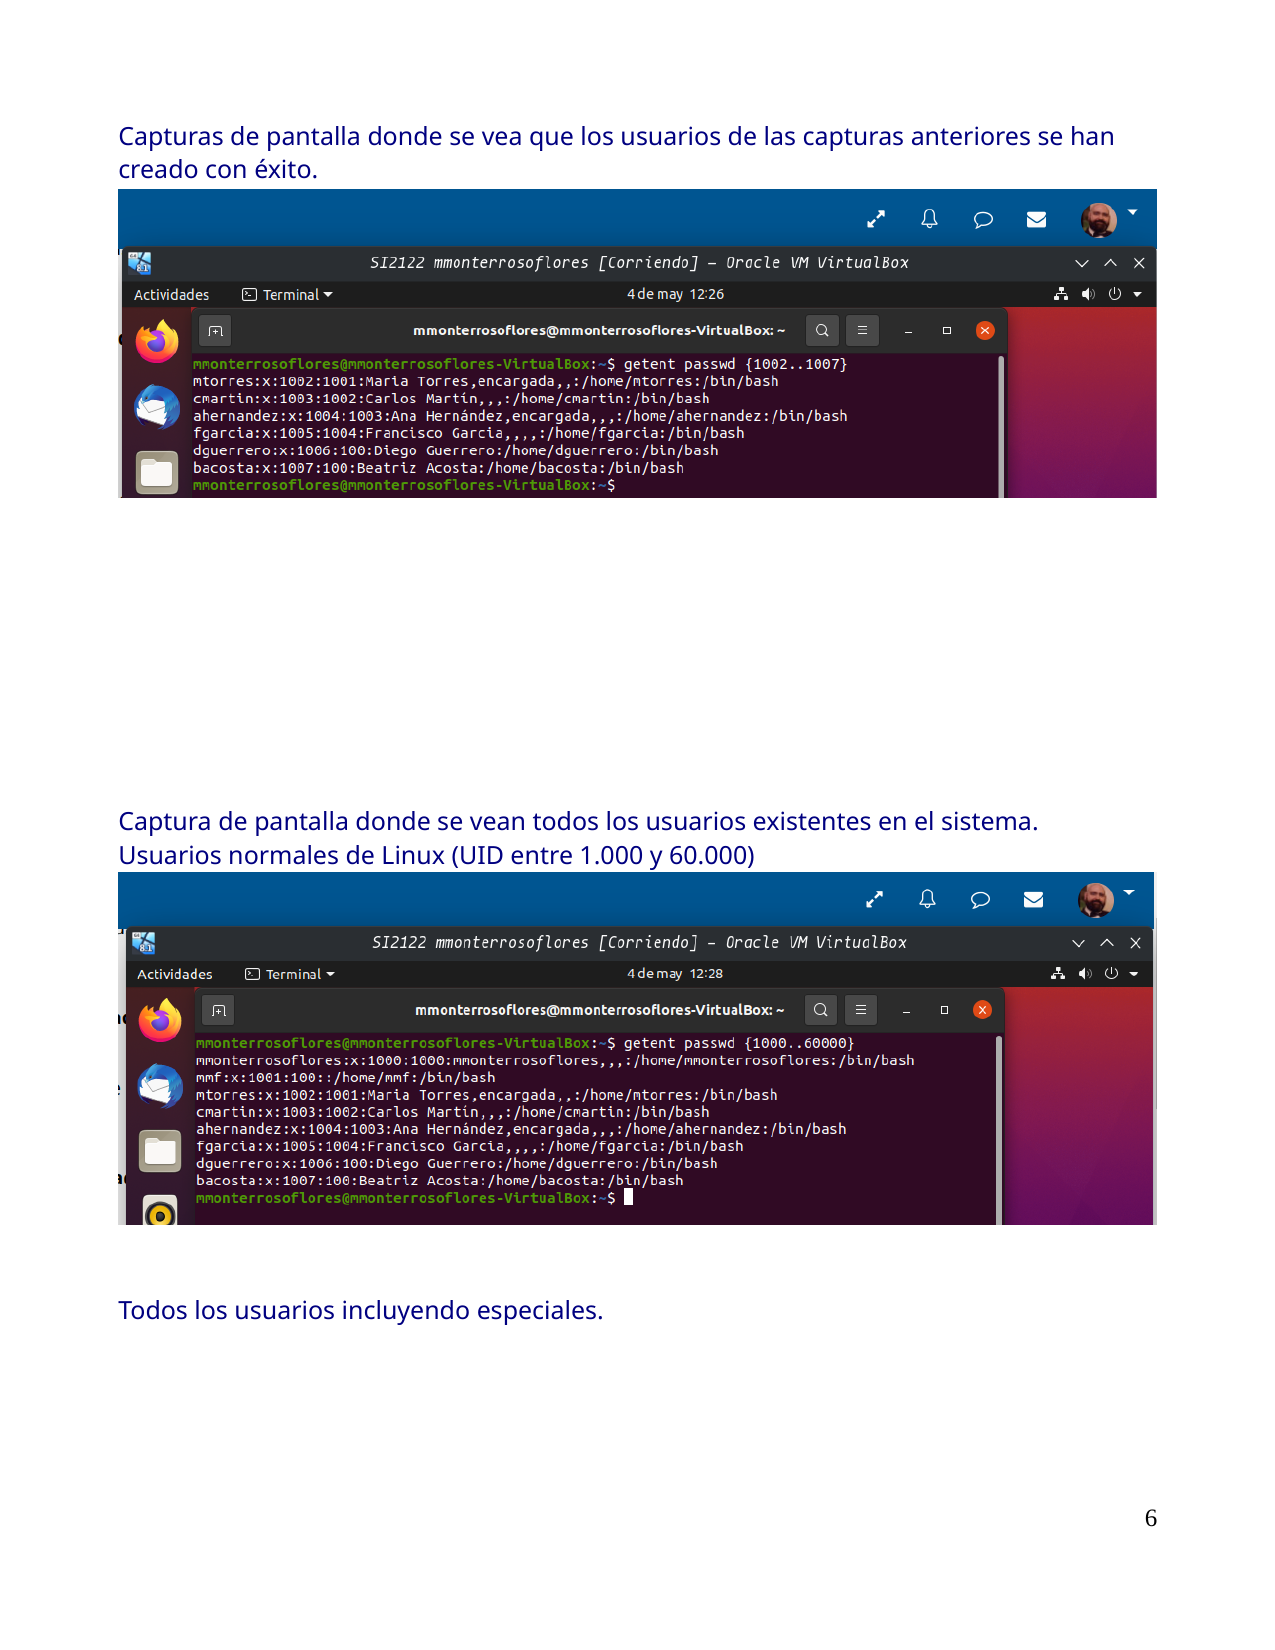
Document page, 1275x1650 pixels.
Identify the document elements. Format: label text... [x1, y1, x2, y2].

text Todos los usuarios incluyendo especiales. [118, 1293, 1157, 1327]
table_header [118, 1225, 1157, 1258]
text Usuarios normales de Linux (UID entre 1.000 y 60.000) [118, 838, 1157, 872]
picture [118, 872, 1157, 1225]
text Captura de pantalla donde se vean todos los usuarios existentes en el sistema. [118, 804, 1157, 838]
text Capturas de pantalla donde se vea que los usuarios de las capturas anteriores se han creado con éxito. [118, 118, 1157, 186]
picture [118, 186, 1157, 498]
table_header [118, 498, 1157, 531]
